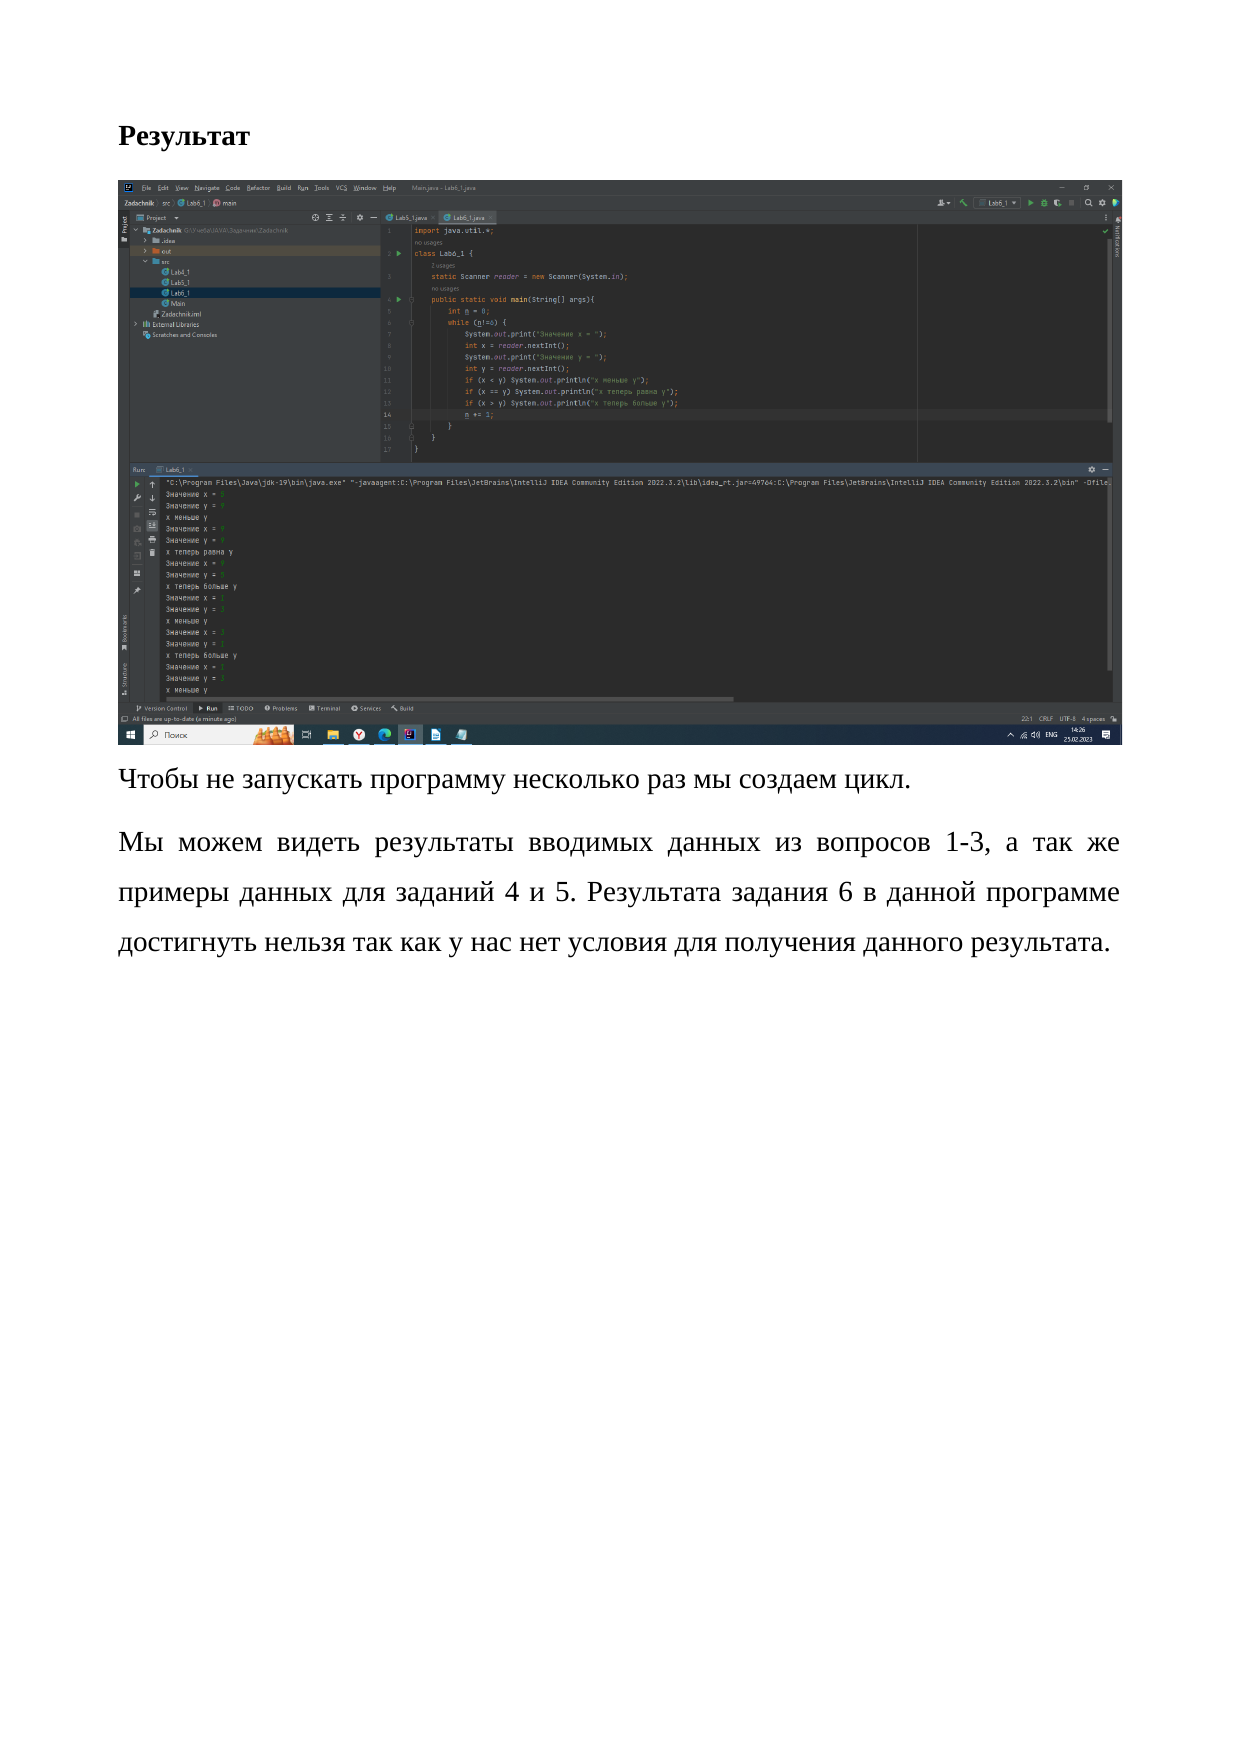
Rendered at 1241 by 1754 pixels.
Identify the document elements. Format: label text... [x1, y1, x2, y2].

picture [118, 180, 1123, 745]
text Чтобы не запускать программу несколько раз мы создаем цикл. [118, 745, 1122, 795]
text Мы можем видеть результаты вводимых данных из вопросов 1-3, а так же примеры данных для заданий 4 и 5. Результата задания 6 в данной программе достигнуть нельзя так как у нас нет условия для получения данного результата. [118, 824, 1122, 958]
subtitle Результат [118, 118, 1122, 152]
